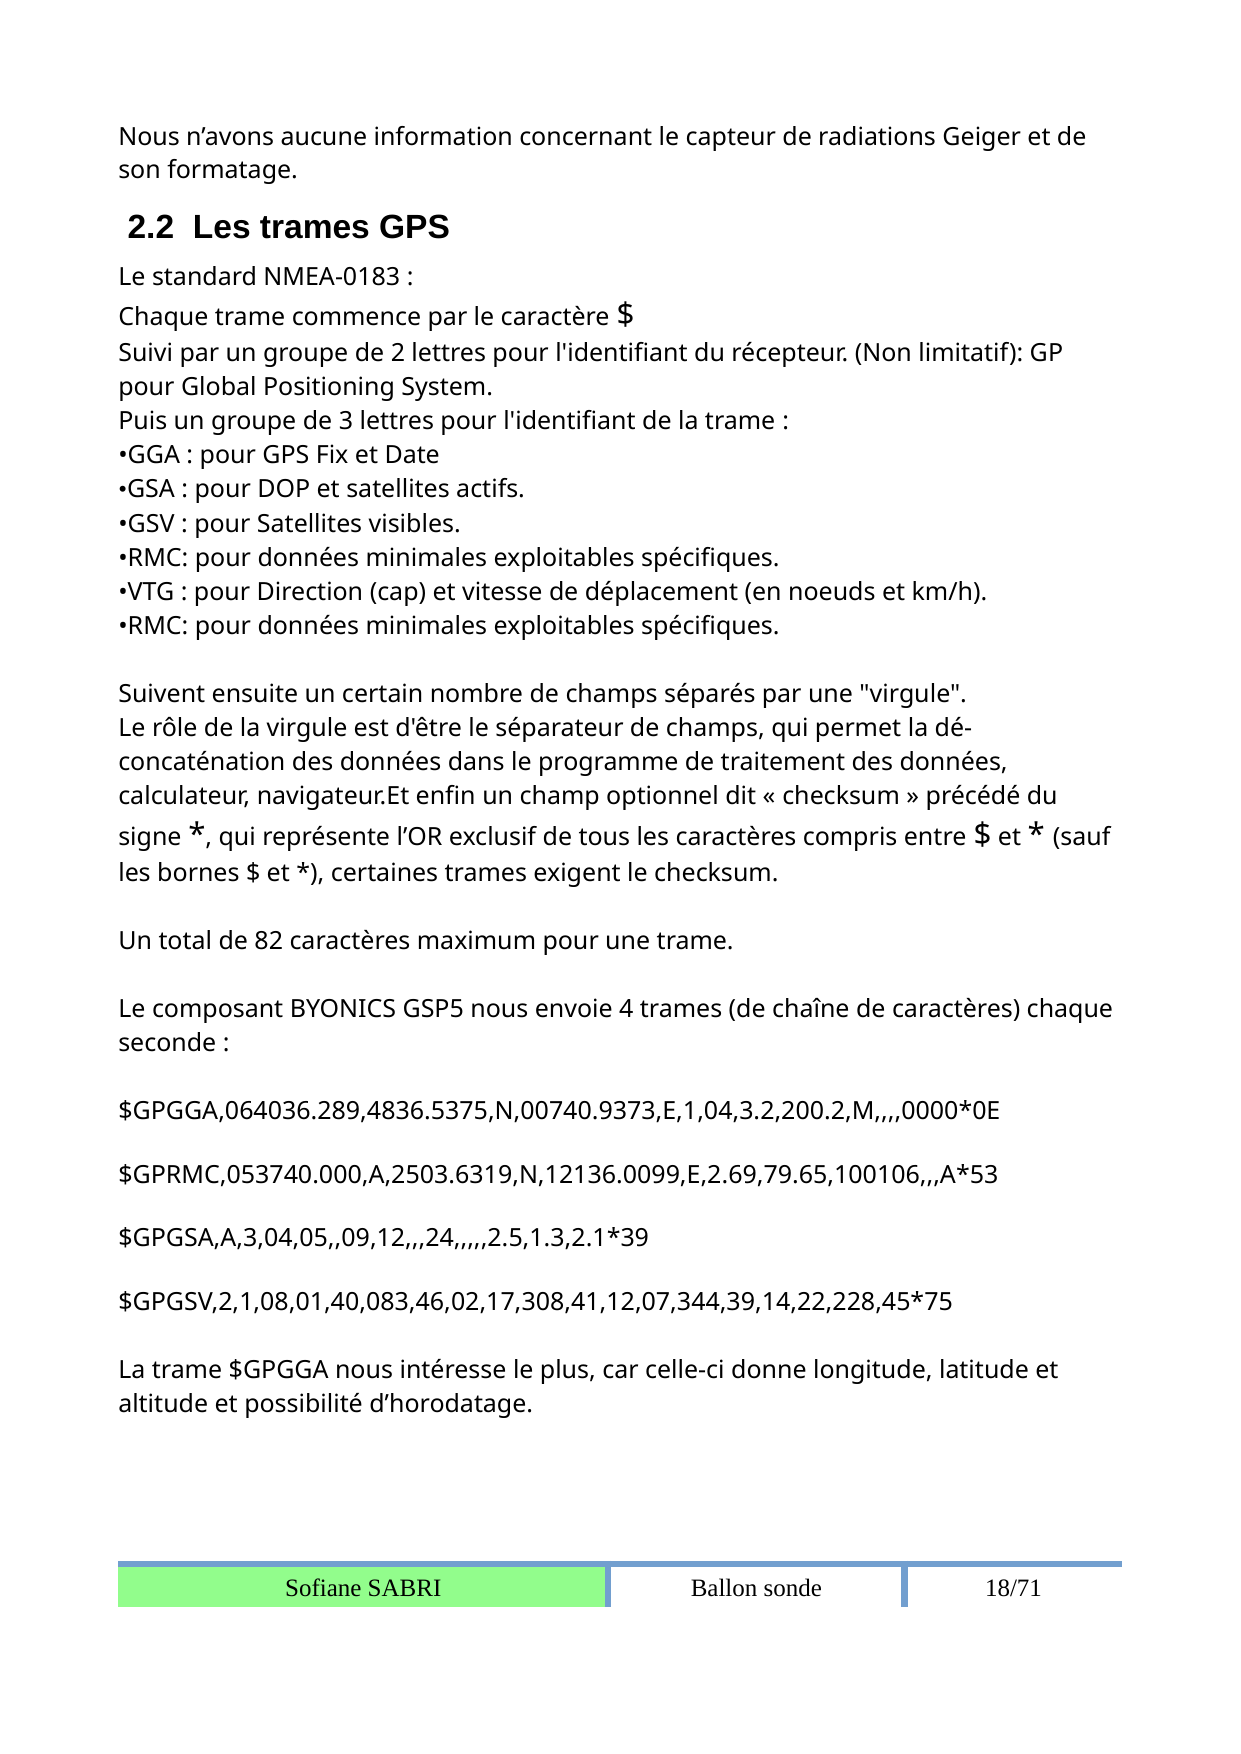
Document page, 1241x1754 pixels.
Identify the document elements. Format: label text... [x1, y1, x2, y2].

text •GSV : pour Satellites visibles. [118, 505, 1122, 539]
text •RMC: pour données minimales exploitables spécifiques. [118, 539, 1122, 573]
text •RMC: pour données minimales exploitables spécifiques. [118, 607, 1122, 641]
text Le standard NMEA-0183 : [118, 258, 1122, 292]
text $GPGSA,A,3,04,05,,09,12,,,24,,,,,2.5,1.3,2.1*39 [118, 1220, 1122, 1254]
text $GPGGA,064036.289,4836.5375,N,00740.9373,E,1,04,3.2,200.2,M,,,,0000*0E [118, 1093, 1122, 1127]
text Un total de 82 caractères maximum pour une trame. [118, 922, 1122, 957]
text Le rôle de la virgule est d'être le séparateur de champs, qui permet la dé-concaténation des données dans le programme de traitement des données, calculateur, navigateur.Et enfin un champ optionnel dit « checksum » précédé du signe *, qui représente l’OR exclusif de tous les caractères compris entre $ et * (sauf les bornes $ et *), certaines trames exigent le checksum. [118, 709, 1122, 888]
text Nous n’avons aucune information concernant le capteur de radiations Geiger et de son formatage. [118, 118, 1122, 186]
text •GSA : pour DOP et satellites actifs. [118, 471, 1122, 505]
text La trame $GPGGA nous intéresse le plus, car celle-ci donne longitude, latitude et altitude et possibilité d’horodatage. [118, 1352, 1122, 1420]
text $GPRMC,053740.000,A,2503.6319,N,12136.0099,E,2.69,79.65,100106,,,A*53 [118, 1156, 1122, 1190]
text Suivent ensuite un certain nombre de champs séparés par une "virgule". [118, 676, 1122, 709]
text •VTG : pour Direction (cap) et vitesse de déplacement (en noeuds et km/h). [118, 573, 1122, 607]
text $GPGSV,2,1,08,01,40,083,46,02,17,308,41,12,07,344,39,14,22,228,45*75 [118, 1283, 1122, 1317]
subtitle Les trames GPS [118, 207, 1122, 246]
text Suivi par un groupe de 2 lettres pour l'identifiant du récepteur. (Non limitatif): GP pour Global Positioning System. [118, 335, 1122, 403]
text Le composant BYONICS GSP5 nous envoie 4 trames (de chaîne de caractères) chaque seconde : [118, 991, 1122, 1059]
text •GGA : pour GPS Fix et Date [118, 437, 1122, 471]
text Chaque trame commence par le caractère $ [118, 292, 1122, 335]
text Puis un groupe de 3 lettres pour l'identifiant de la trame : [118, 403, 1122, 437]
